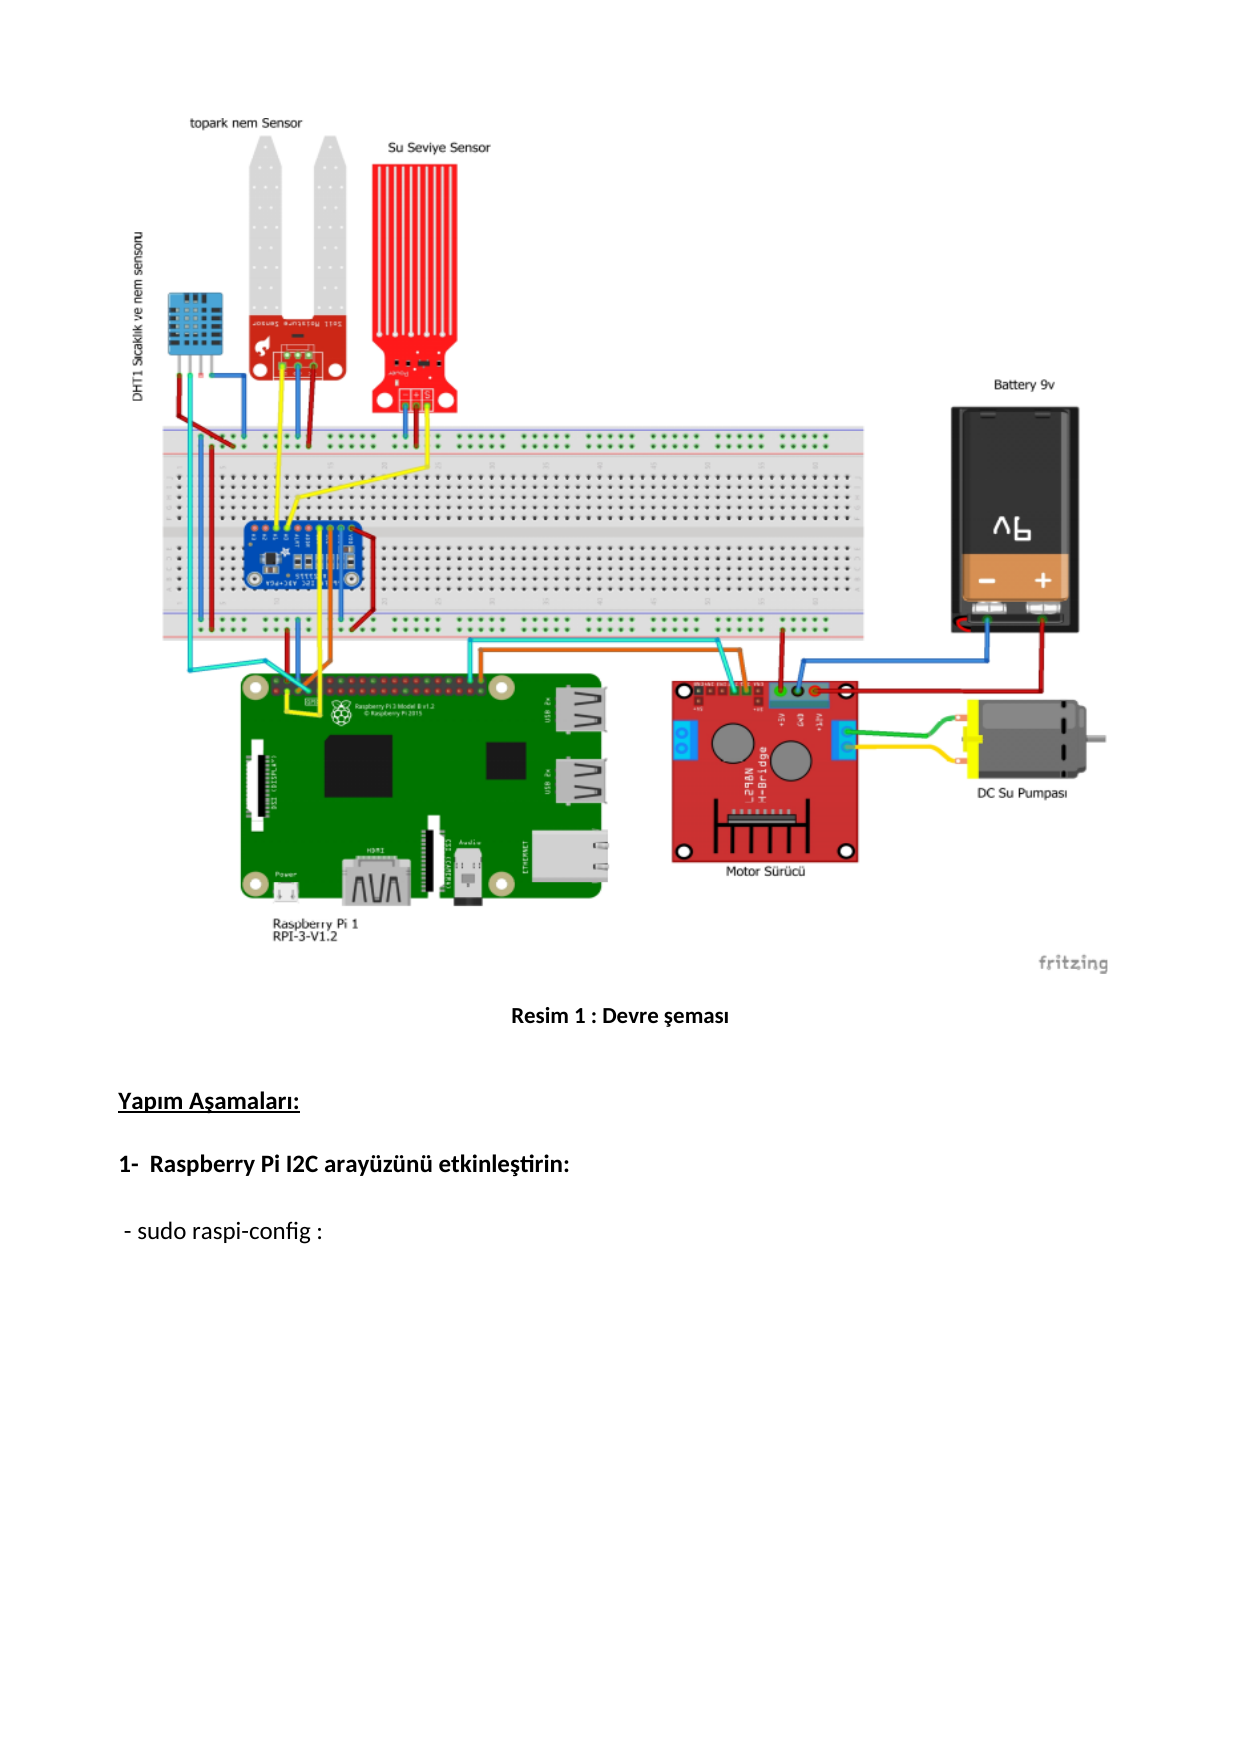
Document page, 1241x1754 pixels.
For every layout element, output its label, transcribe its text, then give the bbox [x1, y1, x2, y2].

text - sudo raspi-config : [118, 1215, 1122, 1246]
text Resim 1 : Devre şeması [118, 1001, 1122, 1029]
text Yapım Aşamaları: [118, 1085, 1122, 1116]
text 1- Raspberry Pi I2C arayüzünü etkinleştirin: [118, 1148, 1122, 1178]
